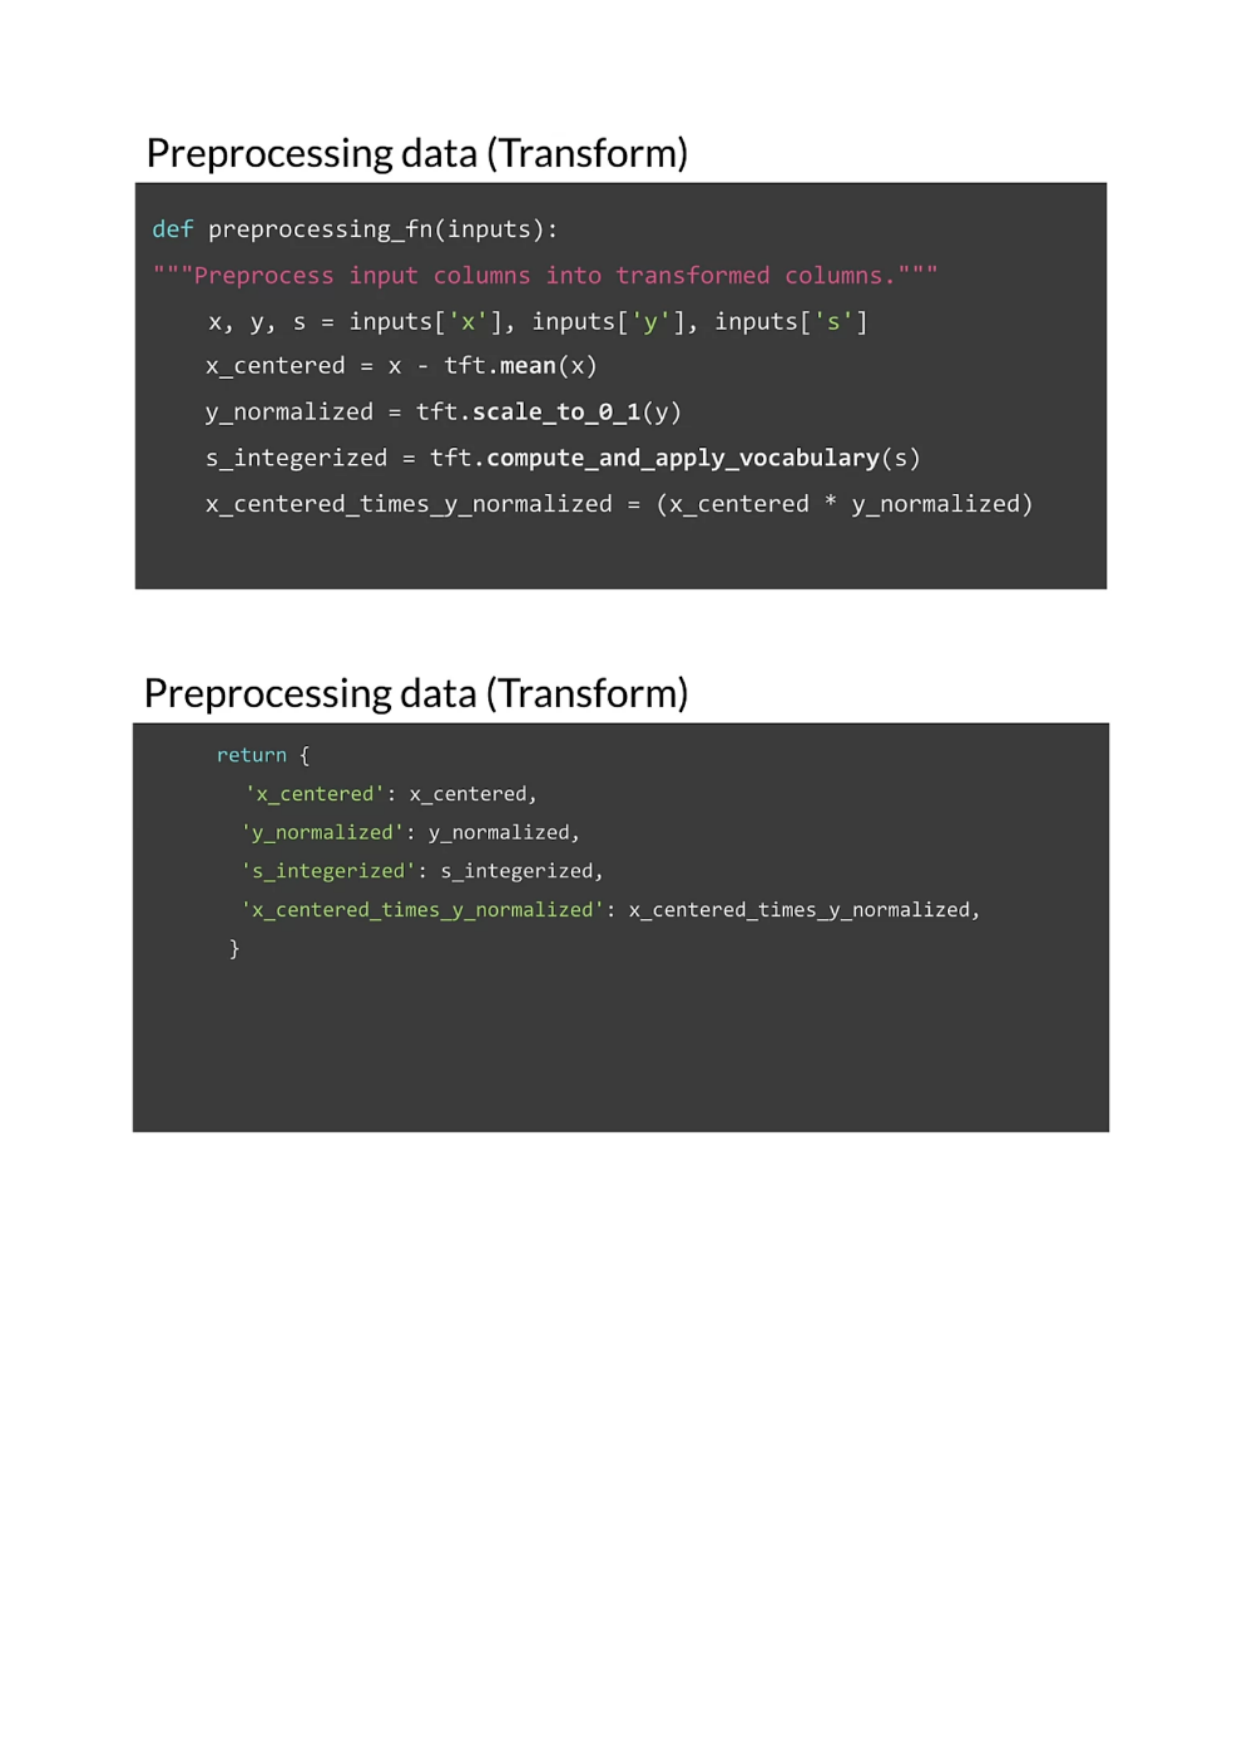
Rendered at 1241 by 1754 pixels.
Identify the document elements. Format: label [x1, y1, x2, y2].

picture [118, 663, 1123, 1145]
picture [118, 118, 1123, 607]
